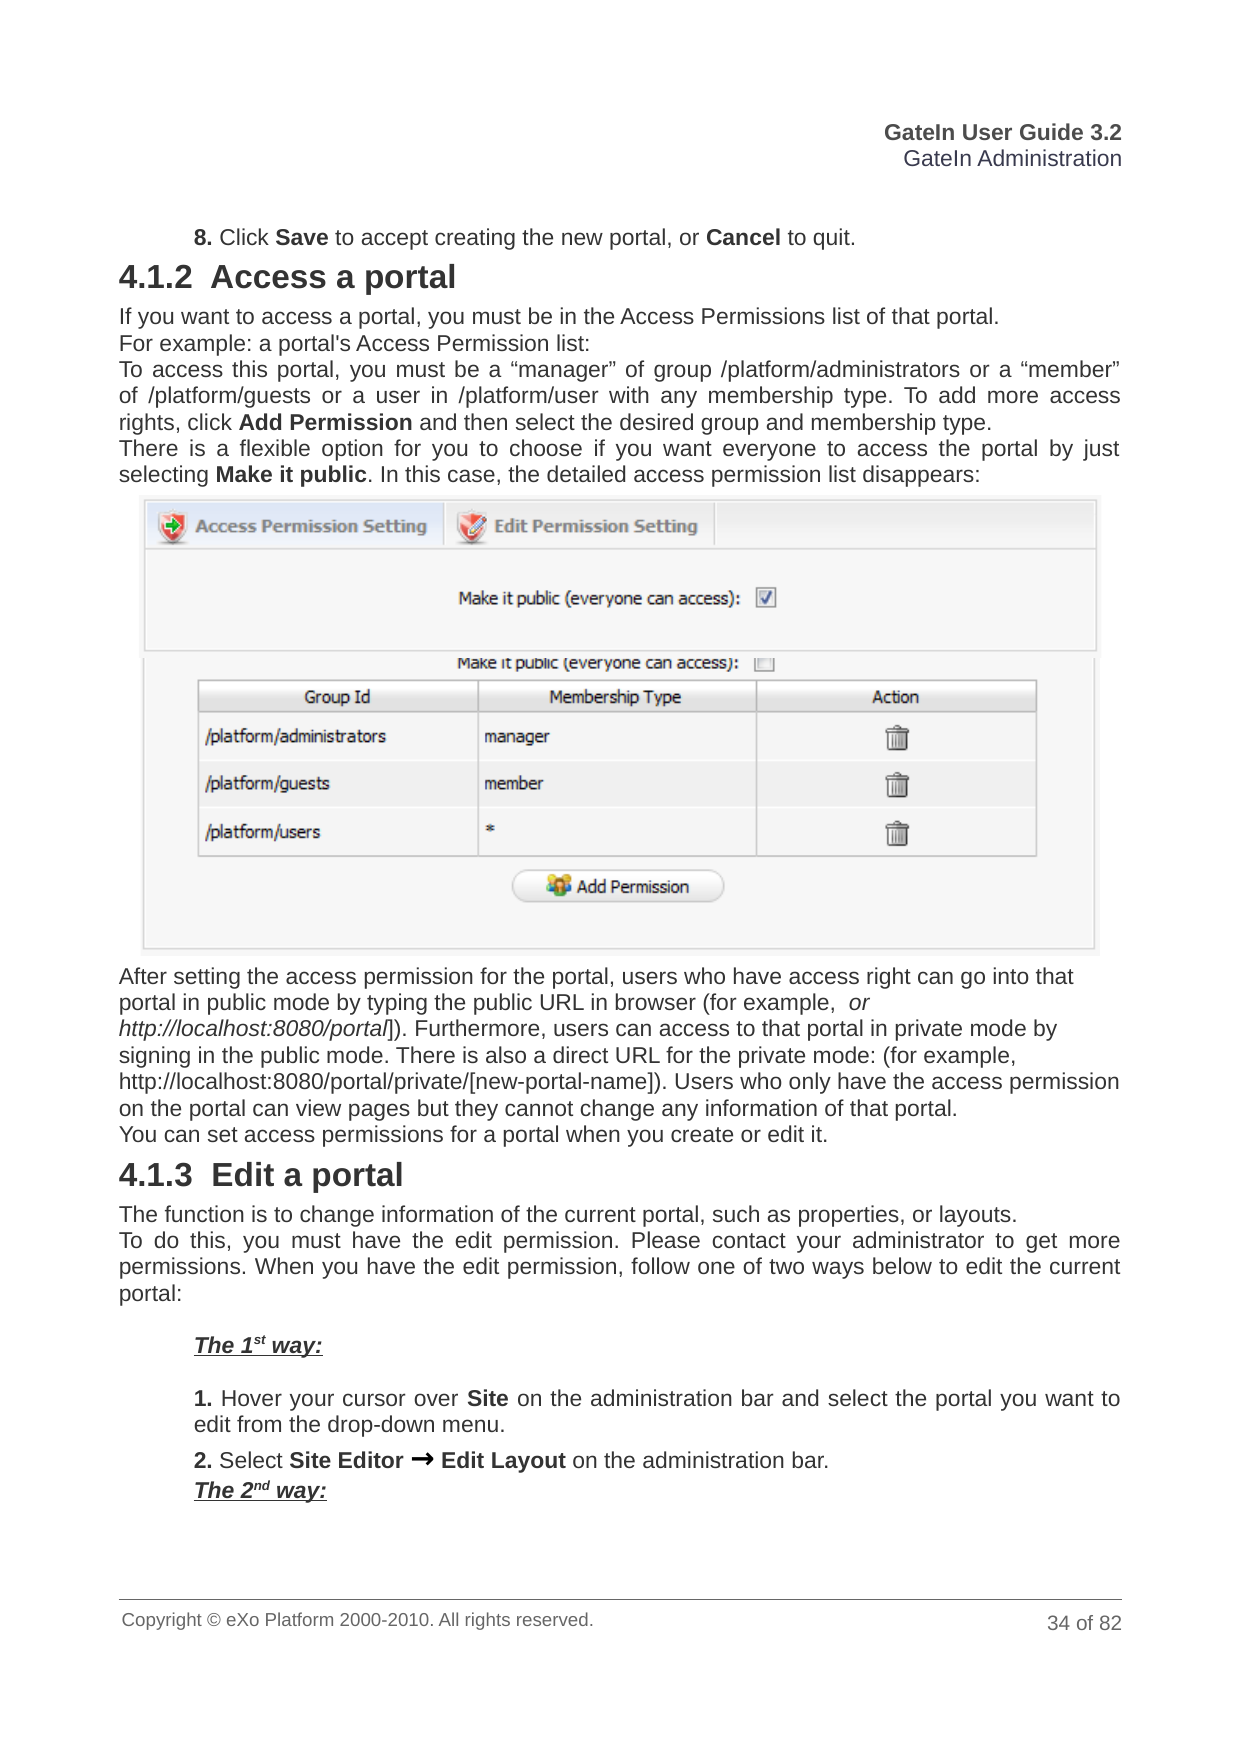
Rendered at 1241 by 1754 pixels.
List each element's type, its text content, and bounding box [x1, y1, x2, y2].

text For example: a portal's Access Permission list: [118, 330, 1122, 356]
list 8. Click Save to accept creating the new portal, or Cancel to quit. [156, 223, 1122, 250]
picture [138, 495, 1102, 956]
text To access this portal, you must be a “manager” of group /platform/administrators or a “member” of /platform/guests or a user in /platform/user with any membership type. To add more access rights, click Add Permission and then select the desired group and membership type. [118, 356, 1122, 435]
list The 2nd way: [156, 1477, 1122, 1504]
text If you want to access a portal, you must be in the Access Permissions list of that portal. [118, 303, 1122, 330]
subtitle Edit a portal [118, 1155, 1122, 1193]
list You can set access permissions for a portal when you create or edit it. [118, 1121, 1122, 1147]
text The function is to change information of the current portal, such as properties, or layouts. [118, 1201, 1122, 1227]
text To do this, you must have the edit permission. Please contact your administrator to get more permissions. When you have the edit permission, follow one of two ways below to edit the current portal: [118, 1227, 1122, 1306]
text After setting the access permission for the portal, users who have access right can go into that portal in public mode by typing the public URL in browser (for example, or http://localhost:8080/portal]). Furthermore, users can access to that portal in private mode by signing in the public mode. There is also a direct URL for the private mode: (for example, http://localhost:8080/portal/private/[new-portal-name]). Users who only have the access permission on the portal can view pages but they cannot change any information of that portal. [118, 488, 1122, 1121]
list 1. Hover your cursor over Site on the administration bar and select the portal you want to edit from the drop-down menu. [156, 1385, 1122, 1438]
subtitle Access a portal [118, 257, 1122, 296]
list 2. Select Site Editor → Edit Layout on the administration bar. [156, 1438, 1122, 1477]
list The 1st way: [156, 1332, 1122, 1359]
text There is a flexible option for you to choose if you want everyone to access the portal by just selecting Make it public. In this case, the detailed access permission list disappears: [118, 435, 1122, 488]
